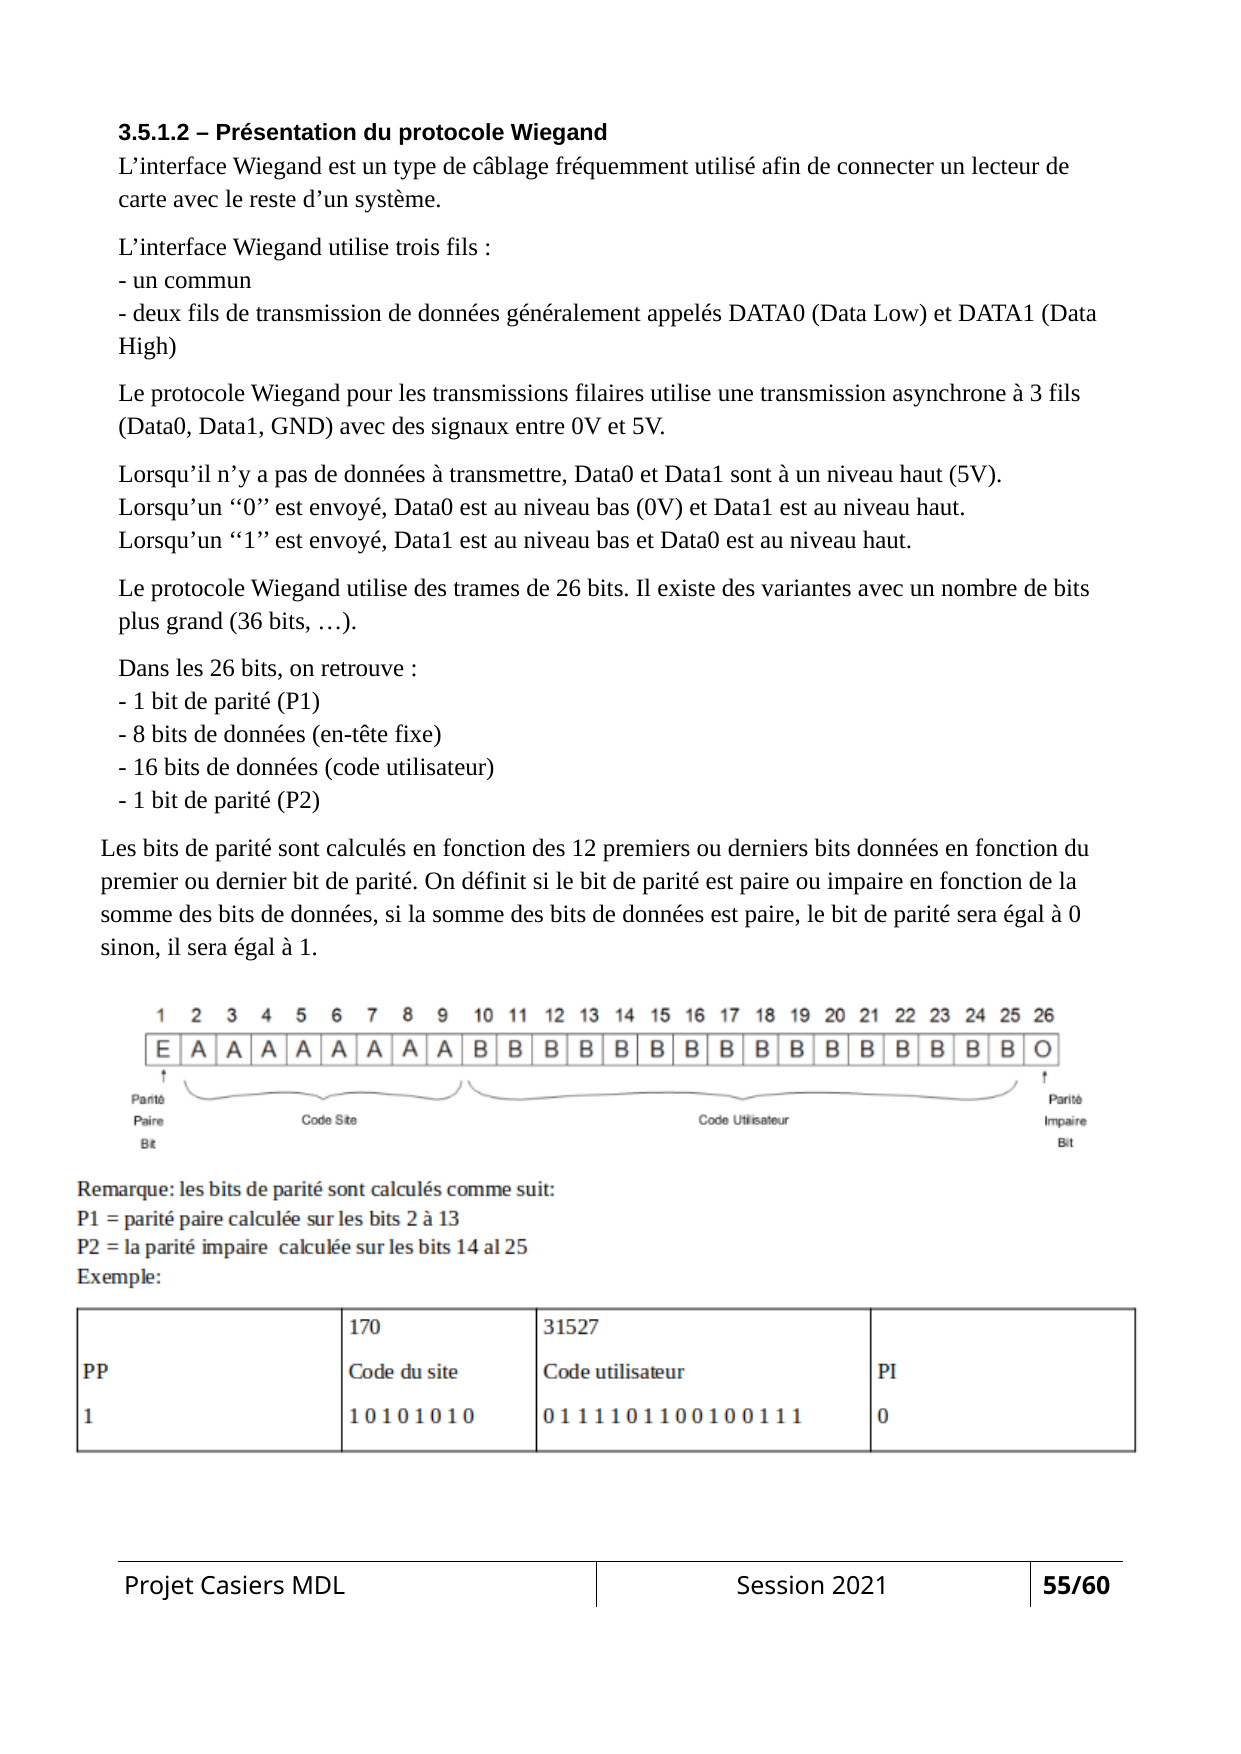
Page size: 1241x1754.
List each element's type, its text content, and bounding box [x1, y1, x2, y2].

subtitle 3.5.1.2 – Présentation du protocole Wiegand [118, 118, 1122, 145]
text - deux fils de transmission de données généralement appelés DATA0 (Data Low) et DATA1 (Data High) [118, 298, 1122, 359]
text - 1 bit de parité (P2) [118, 785, 1122, 814]
text Lorsqu’il n’y a pas de données à transmettre, Data0 et Data1 sont à un niveau haut (5V). [118, 459, 1122, 488]
text L’interface Wiegand utilise trois fils : [118, 232, 1122, 261]
text - 8 bits de données (en-tête fixe) [118, 719, 1122, 748]
text - un commun [118, 265, 1122, 293]
text Lorsqu’un ‘‘1’’ est envoyé, Data1 est au niveau bas et Data0 est au niveau haut. [118, 525, 1122, 554]
text Le protocole Wiegand pour les transmissions filaires utilise une transmission asynchrone à 3 fils (Data0, Data1, GND) avec des signaux entre 0V et 5V. [118, 378, 1122, 440]
picture [68, 975, 1153, 1465]
text - 16 bits de données (code utilisateur) [118, 752, 1122, 781]
text Le protocole Wiegand utilise des trames de 26 bits. Il existe des variantes avec un nombre de bits plus grand (36 bits, …). [118, 573, 1122, 634]
text Lorsqu’un ‘‘0’’ est envoyé, Data0 est au niveau bas (0V) et Data1 est au niveau haut. [118, 492, 1122, 521]
text Les bits de parité sont calculés en fonction des 12 premiers ou derniers bits données en fonction du premier ou dernier bit de parité. On définit si le bit de parité est paire ou impaire en fonction de la somme des bits de données, si la somme des bits de données est paire, le bit de parité sera égal à 0 sinon, il sera égal à 1. [100, 833, 1122, 961]
text - 1 bit de parité (P1) [118, 686, 1122, 715]
text L’interface Wiegand est un type de câblage fréquemment utilisé afin de connecter un lecteur de carte avec le reste d’un système. [118, 151, 1122, 213]
text Dans les 26 bits, on retrouve : [118, 653, 1122, 682]
